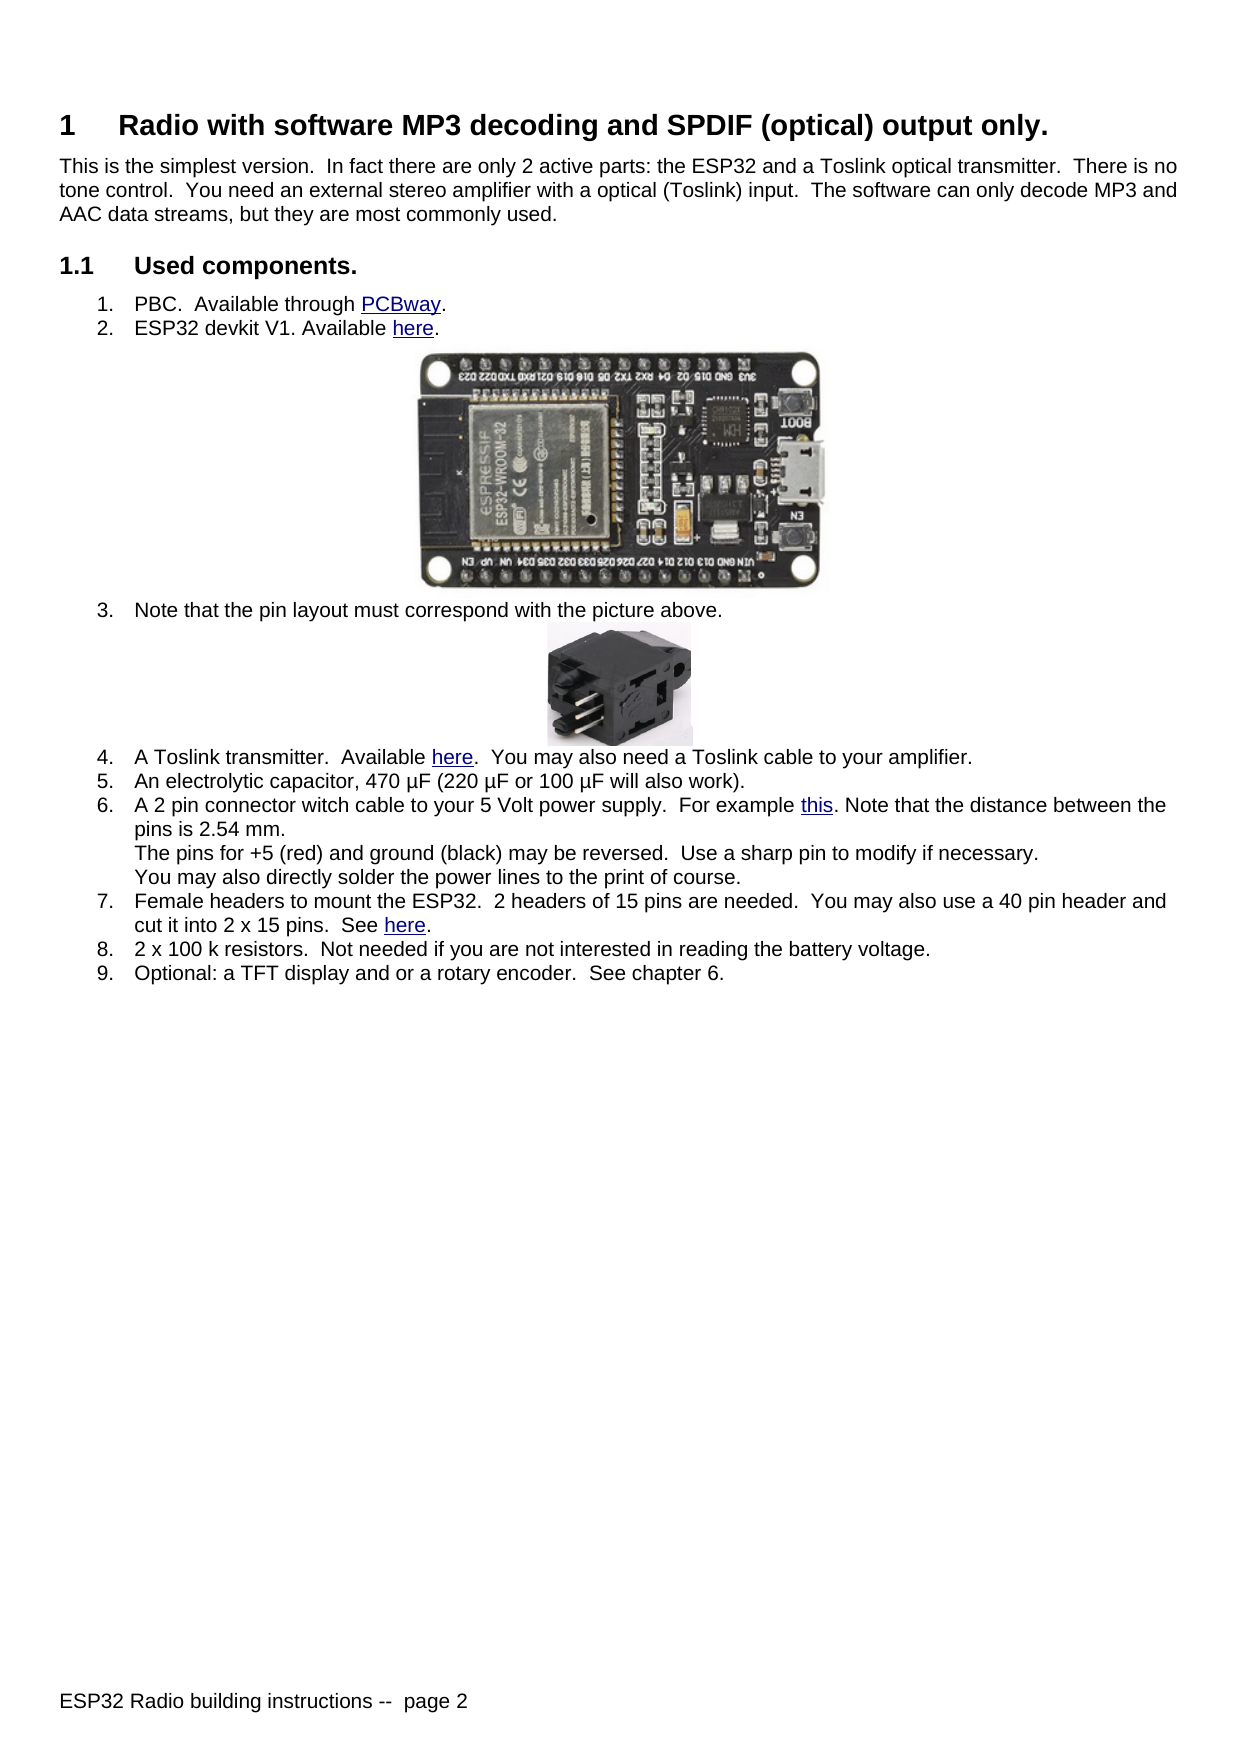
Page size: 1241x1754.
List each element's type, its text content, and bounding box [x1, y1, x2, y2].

subtitle Used components. [59, 251, 1181, 280]
text This is the simplest version. In fact there are only 2 active parts: the ESP32 and a Toslink optical transmitter. There is no tone control. You need an external stereo amplifier with a optical (Toslink) input. The software can only decode MP3 and AAC data streams, but they are most commonly used. [59, 154, 1181, 226]
list ESP32 devkit V1. Available here. [97, 316, 1181, 340]
list Optional: a TFT display and or a rotary encoder. See chapter 6. [97, 961, 1181, 1009]
list A 2 pin connector witch cable to your 5 Volt power supply. For example this. Note that the distance between the pins is 2.54 mm. The pins for +5 (red) and ground (black) may be reversed. Use a sharp pin to modify if necessary. You may also directly solder the power lines to the print of course. [97, 793, 1181, 889]
list Female headers to mount the ESP32. 2 headers of 15 pins are needed. You may also use a 40 pin header and cut it into 2 x 15 pins. See here. [97, 889, 1181, 937]
list PBC. Available through PCBway. [97, 292, 1181, 316]
list 2 x 100 k resistors. Not needed if you are not interested in reading the battery voltage. [97, 937, 1181, 961]
picture [410, 340, 831, 598]
subtitle Radio with software MP3 decoding and SPDIF (optical) output only. [59, 108, 1181, 142]
list Note that the pin layout must correspond with the picture above. [97, 340, 1181, 622]
list An electrolytic capacitor, 470 µF (220 µF or 100 µF will also work). [97, 769, 1181, 793]
list A Toslink transmitter. Available here. You may also need a Toslink cable to your amplifier. [97, 622, 1181, 769]
